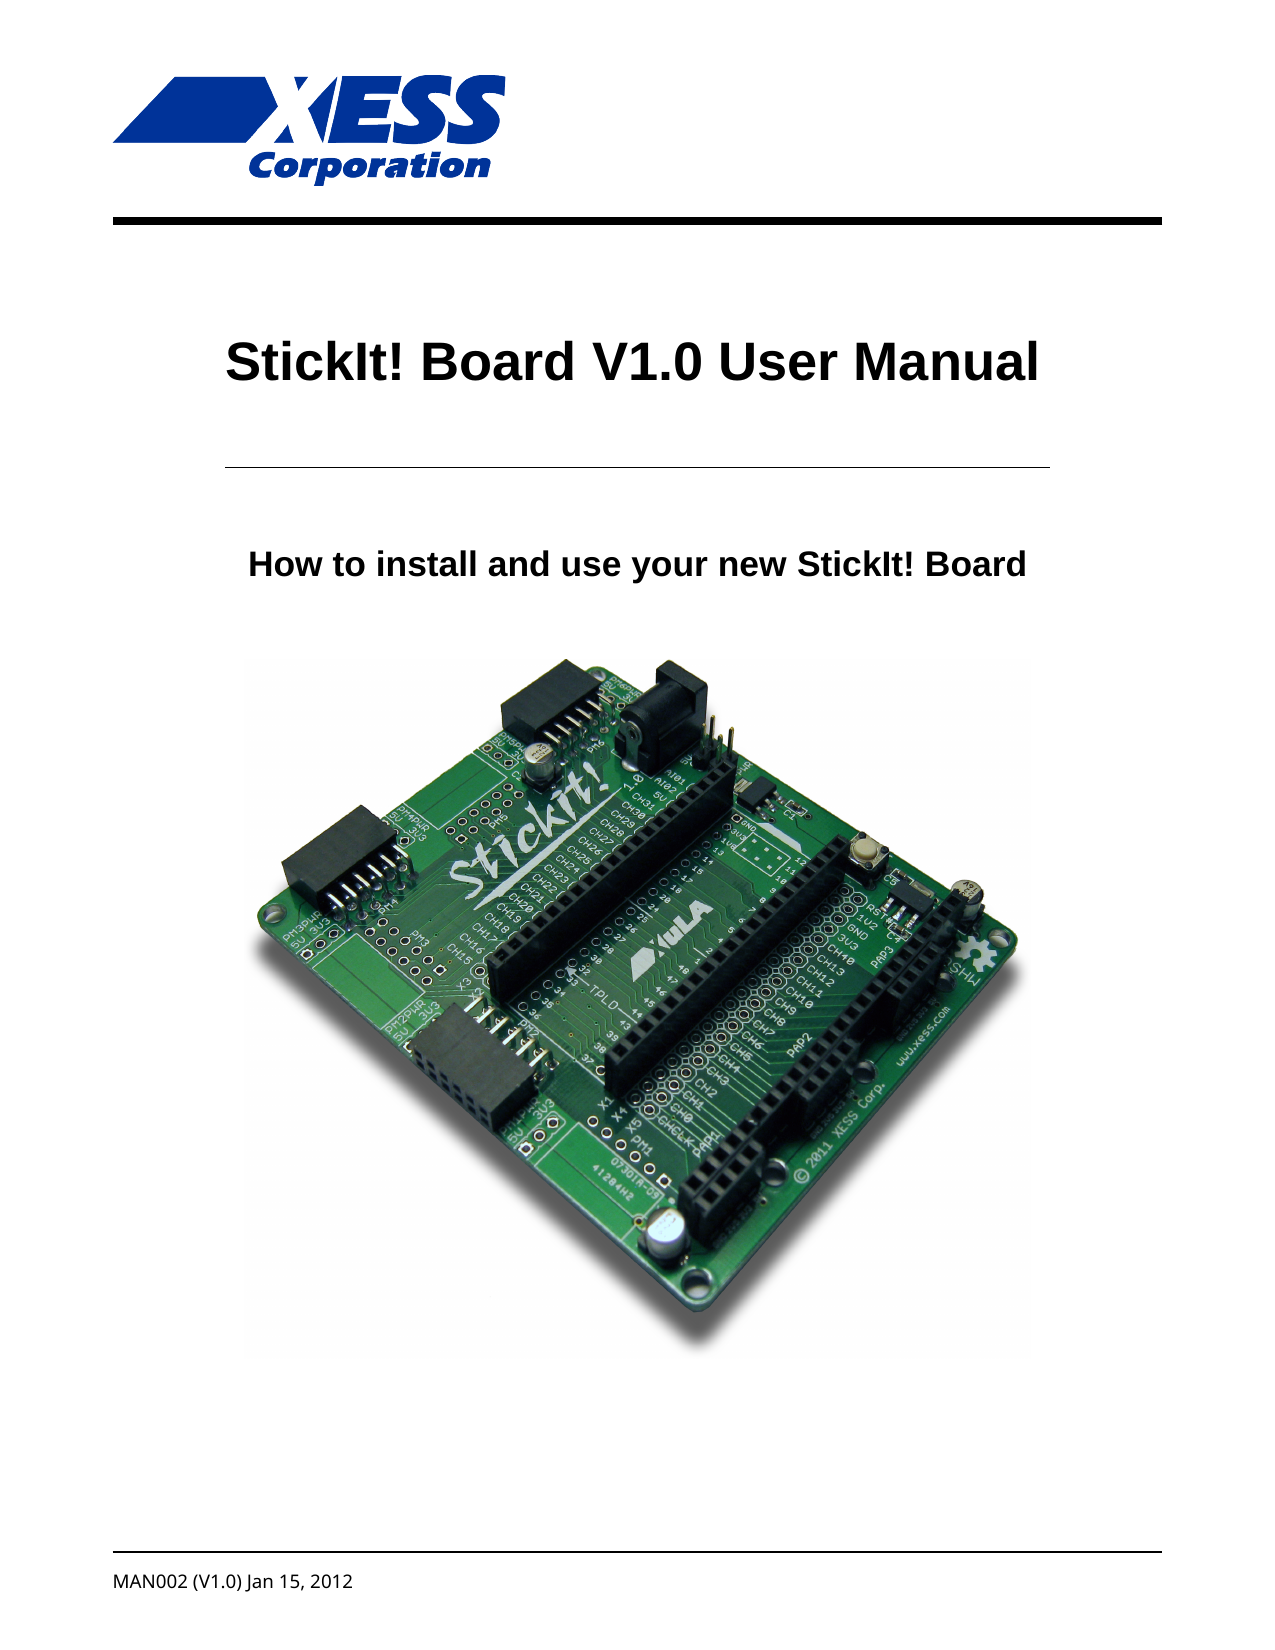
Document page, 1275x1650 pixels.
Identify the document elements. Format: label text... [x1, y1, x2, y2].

subtitle How to install and use your new StickIt! Board [225, 468, 1050, 584]
title StickIt! Board V1.0 User Manual [225, 330, 1050, 392]
picture [112, 75, 506, 186]
